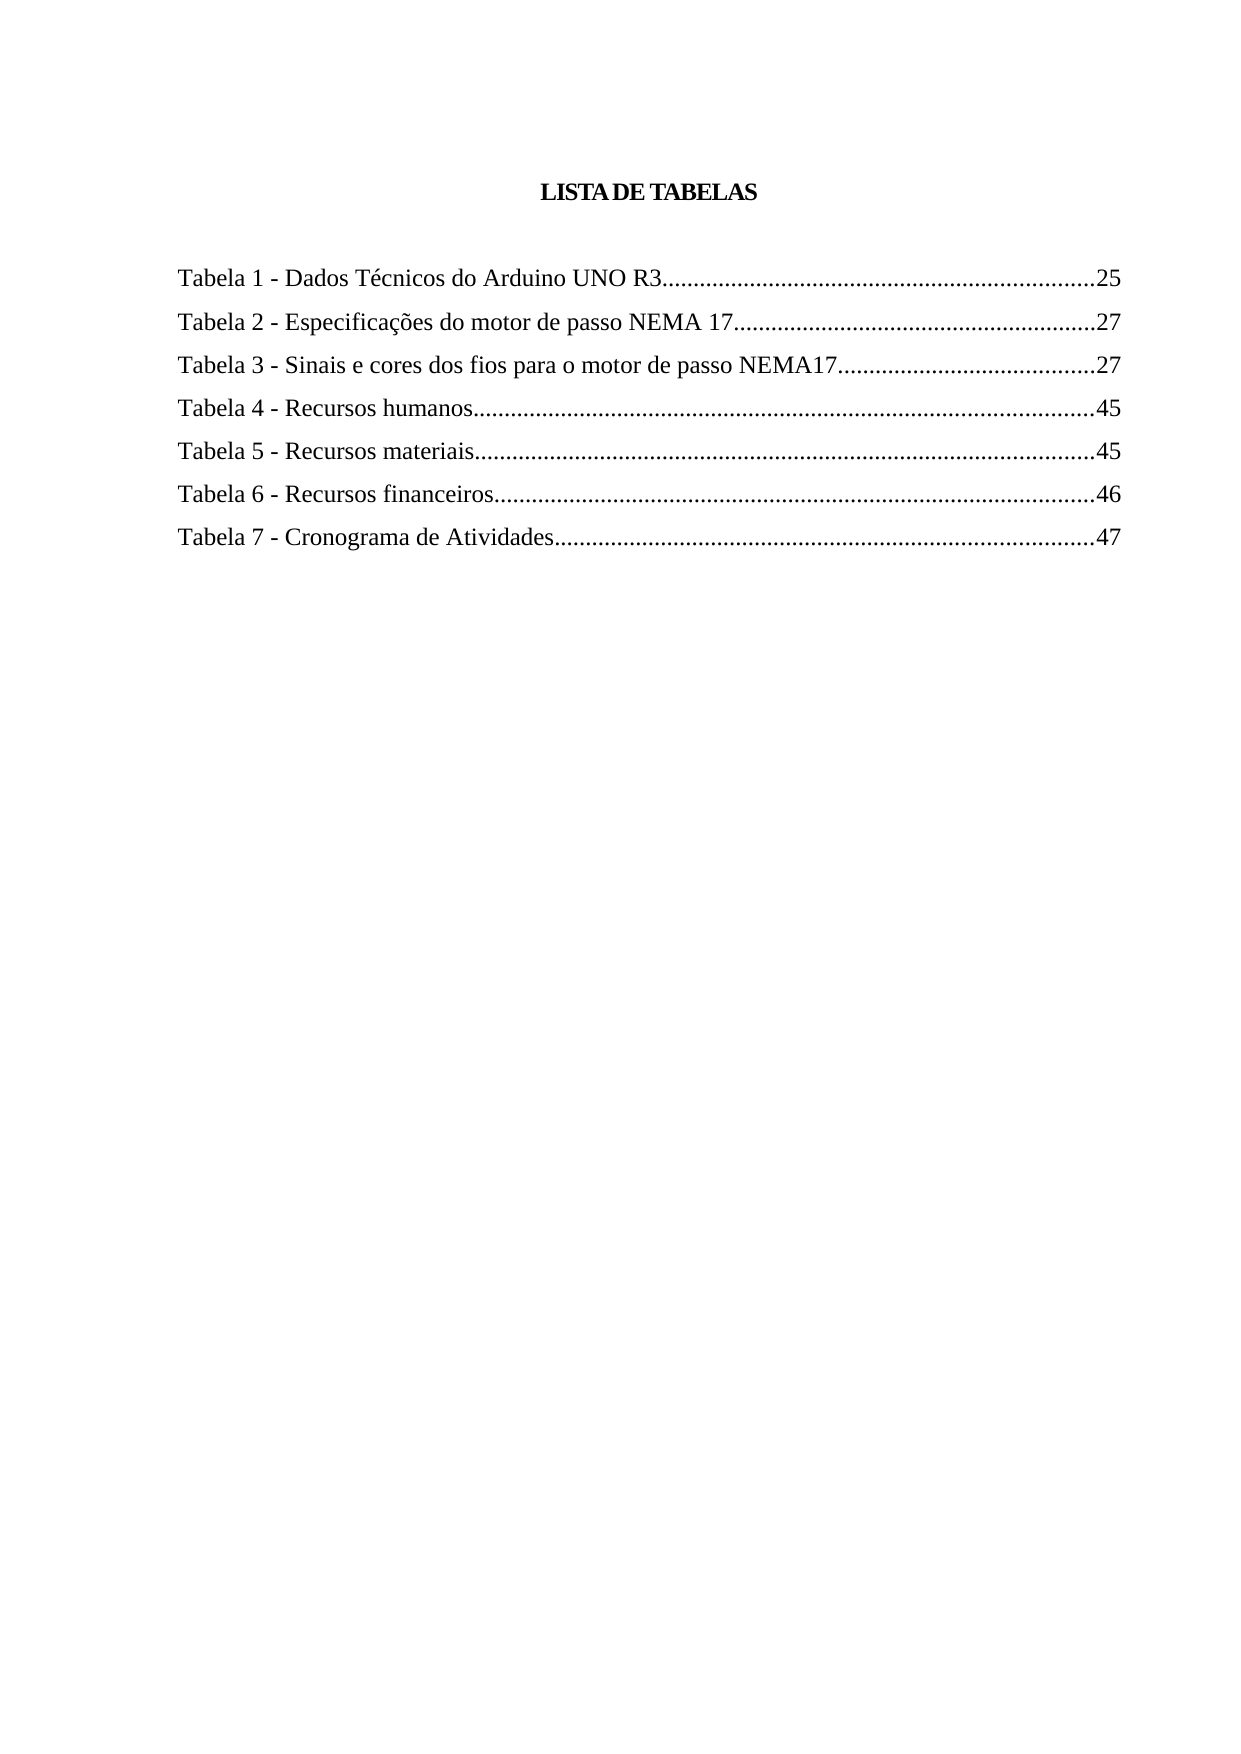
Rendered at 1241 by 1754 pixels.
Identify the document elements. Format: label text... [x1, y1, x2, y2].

text Tabela 5 - Recursos materiais. 45 [177, 436, 1122, 465]
text Tabela 6 - Recursos financeiros. 46 [177, 479, 1122, 508]
title LISTA DE TABELAS [177, 177, 1122, 206]
text Tabela 3 - Sinais e cores dos fios para o motor de passo NEMA17. 27 [177, 350, 1122, 378]
text Tabela 1 - Dados Técnicos do Arduino UNO R3. 25 [177, 263, 1122, 292]
text Tabela 2 - Especificações do motor de passo NEMA 17. 27 [177, 307, 1122, 335]
text Tabela 4 - Recursos humanos. 45 [177, 393, 1122, 422]
text Tabela 7 - Cronograma de Atividades. 47 [177, 522, 1122, 551]
